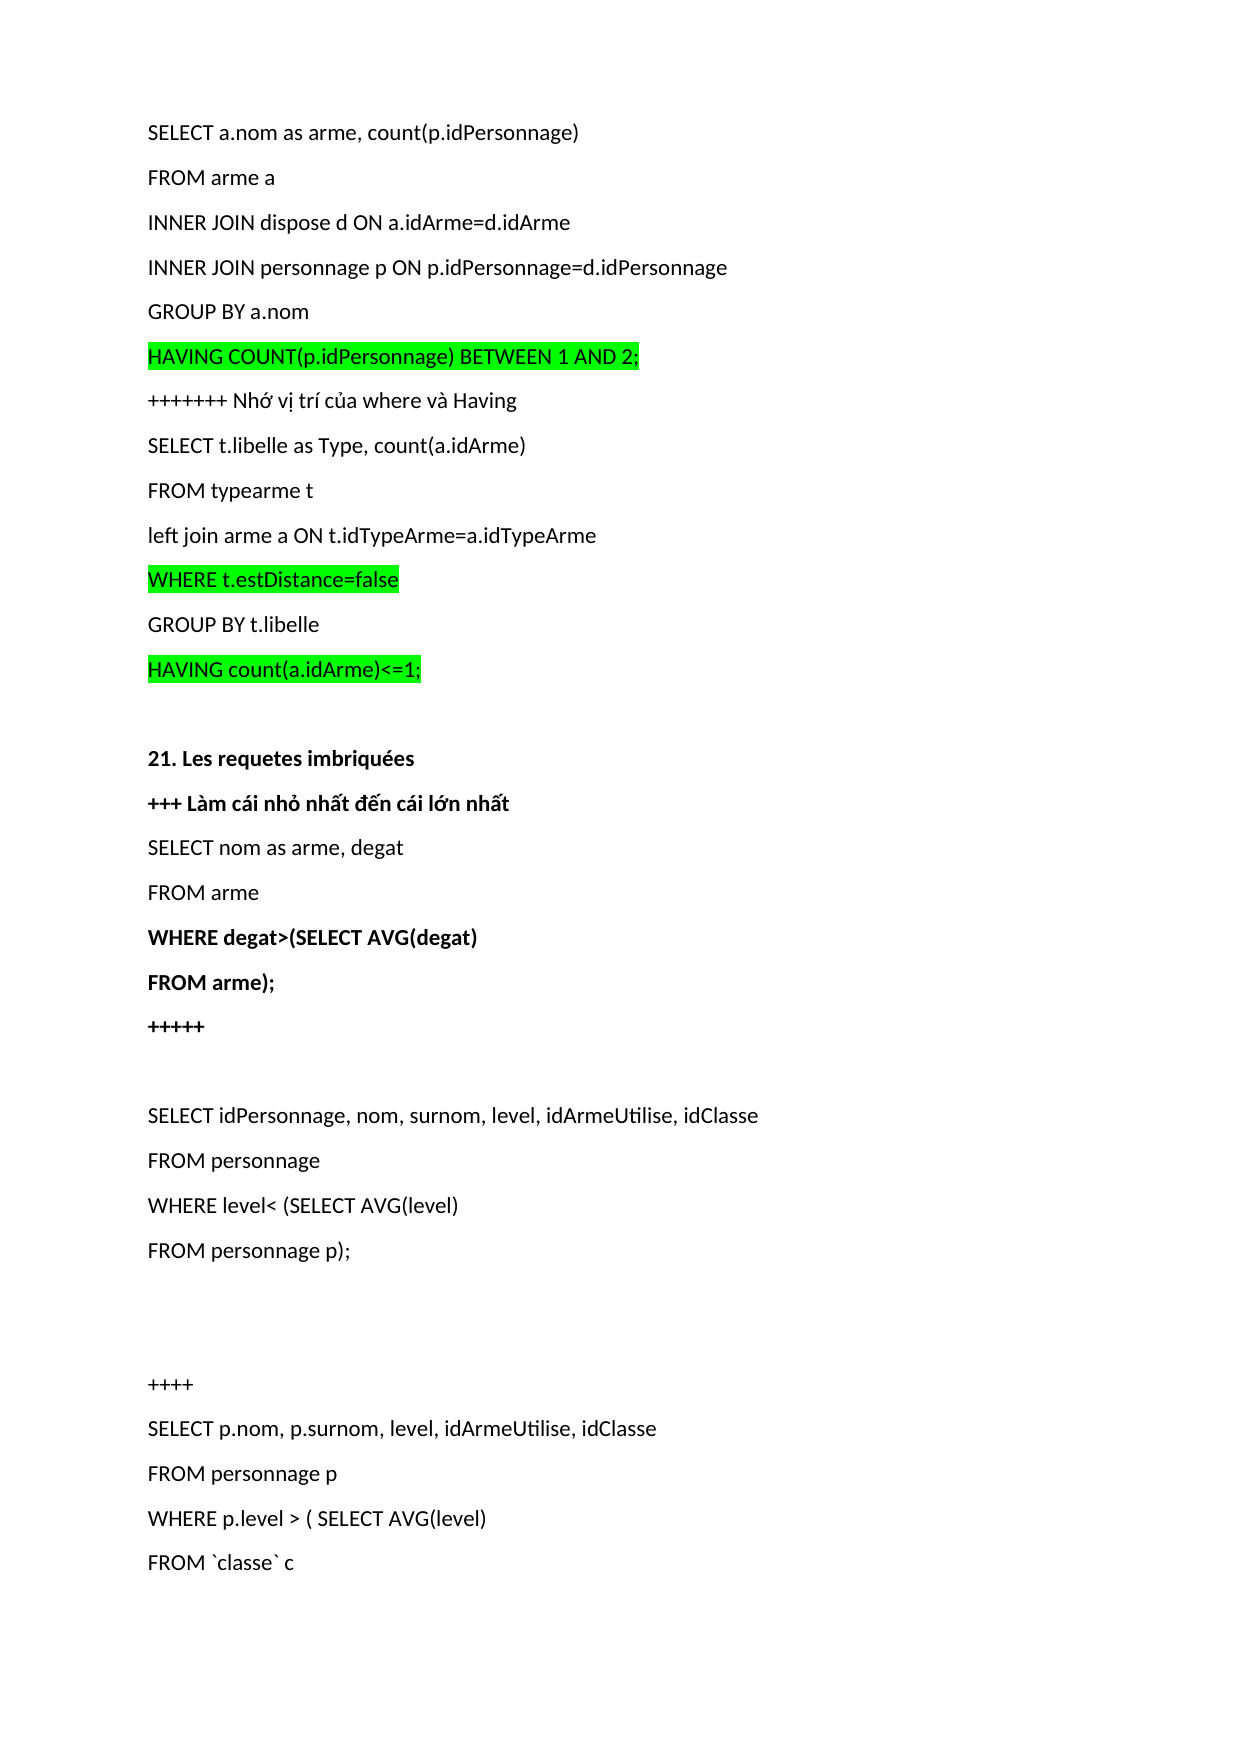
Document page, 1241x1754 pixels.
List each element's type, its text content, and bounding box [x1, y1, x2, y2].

text FROM personnage p [148, 1459, 1093, 1487]
text FROM arme a [148, 163, 1093, 191]
text FROM `classe` c [148, 1548, 1093, 1577]
text INNER JOIN personnage p ON p.idPersonnage=d.idPersonnage [148, 253, 1093, 281]
text FROM personnage [148, 1146, 1093, 1174]
text SELECT nom as arme, degat [148, 833, 1093, 862]
text FROM arme [148, 878, 1093, 906]
text left join arme a ON t.idTypeArme=a.idTypeArme [148, 521, 1093, 549]
text SELECT p.nom, p.surnom, level, idArmeUtilise, idClasse [148, 1414, 1093, 1442]
text GROUP BY t.libelle [148, 610, 1093, 638]
text INNER JOIN dispose d ON a.idArme=d.idArme [148, 208, 1093, 236]
text WHERE degat>(SELECT AVG(degat) [148, 923, 1093, 951]
text FROM arme); [148, 968, 1093, 996]
text GROUP BY a.nom [148, 297, 1093, 325]
text +++++++ Nhớ vị trí của where và Having [148, 387, 1093, 415]
text FROM typearme t [148, 476, 1093, 504]
text +++++ [148, 1012, 1093, 1040]
text 21. Les requetes imbriquées [148, 744, 1093, 772]
text HAVING COUNT(p.idPersonnage) BETWEEN 1 AND 2; [148, 342, 1093, 370]
text +++ Làm cái nhỏ nhất đến cái lớn nhất [148, 789, 1093, 817]
text SELECT a.nom as arme, count(p.idPersonnage) [148, 118, 1093, 147]
text HAVING count(a.idArme)<=1; [148, 655, 1093, 683]
text ++++ [148, 1370, 1093, 1398]
text WHERE level< (SELECT AVG(level) [148, 1191, 1093, 1219]
text FROM personnage p); [148, 1236, 1093, 1264]
text WHERE t.estDistance=false [148, 565, 1093, 593]
text SELECT t.libelle as Type, count(a.idArme) [148, 431, 1093, 459]
text SELECT idPersonnage, nom, surnom, level, idArmeUtilise, idClasse [148, 1102, 1093, 1130]
text WHERE p.level > ( SELECT AVG(level) [148, 1504, 1093, 1532]
